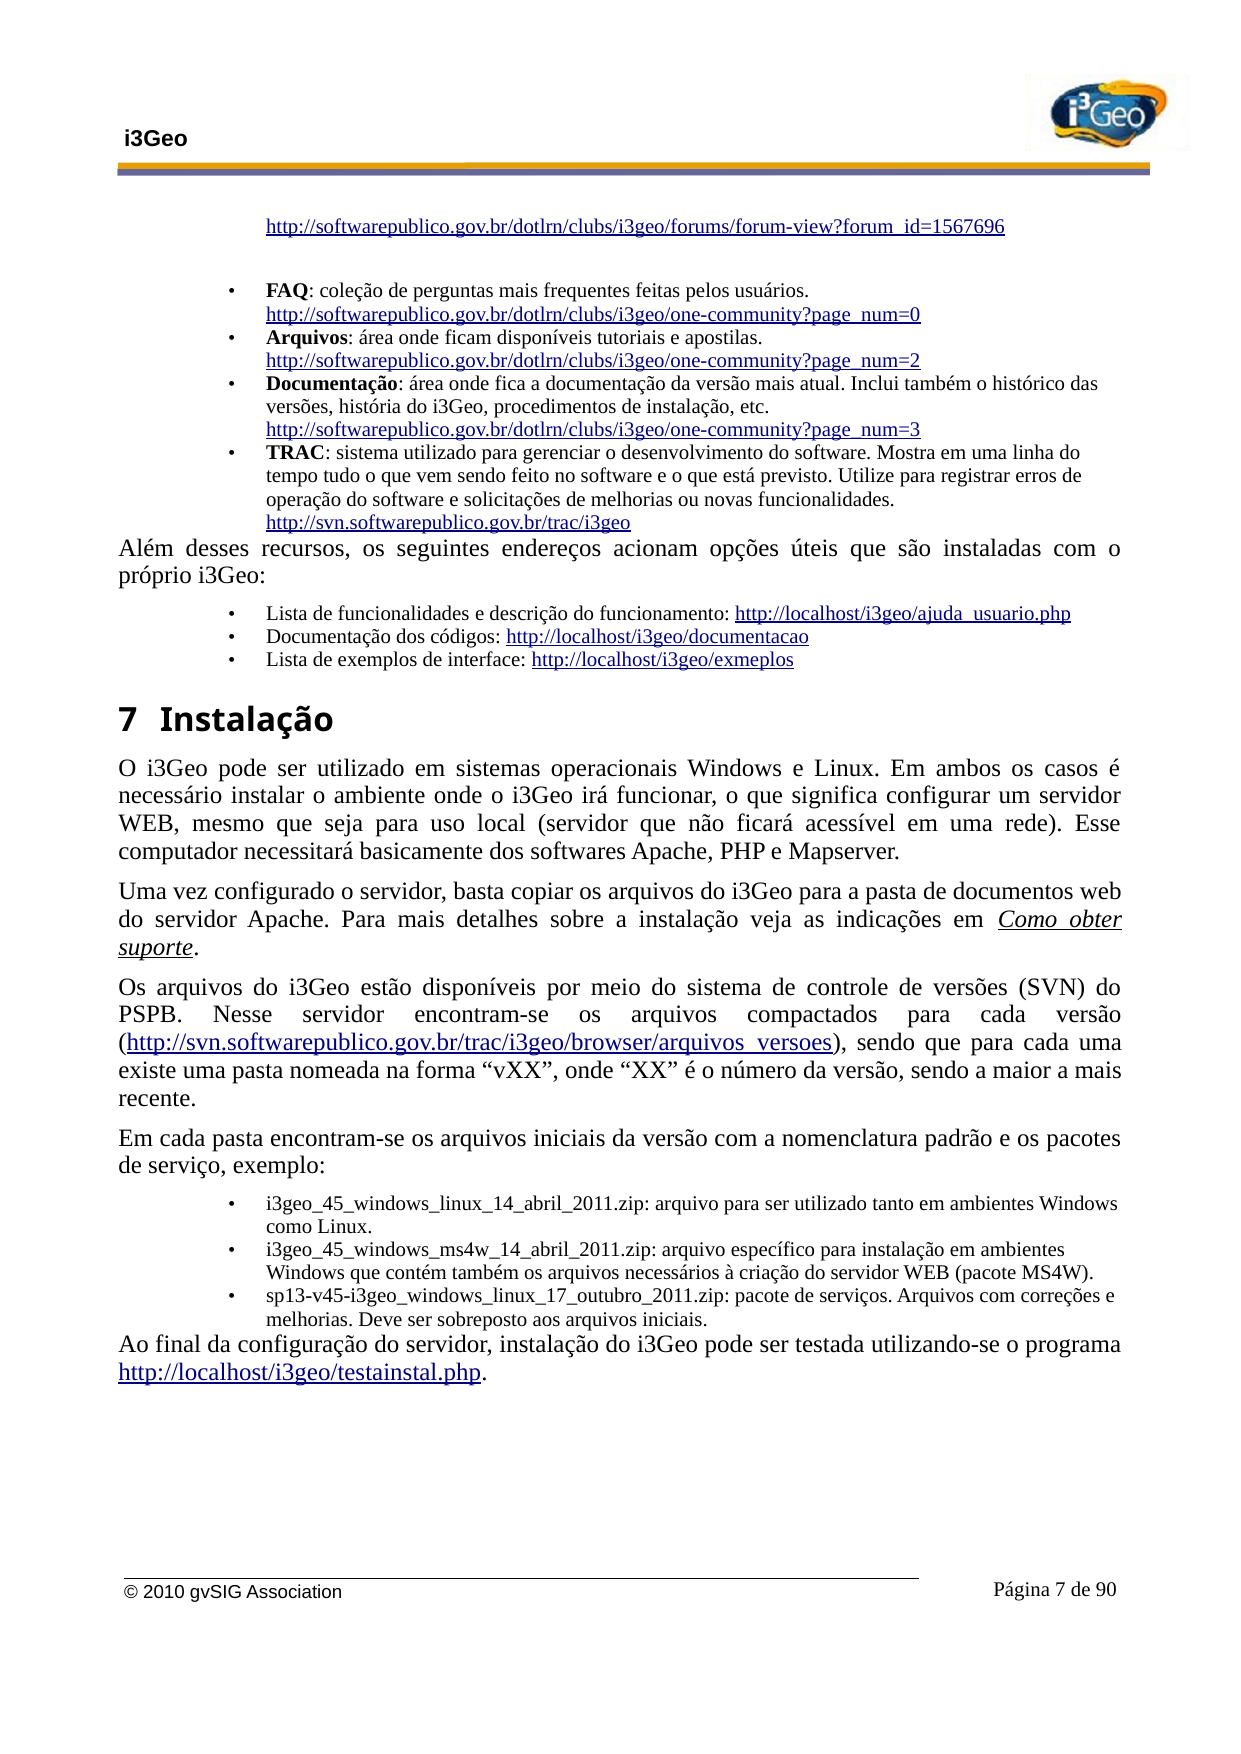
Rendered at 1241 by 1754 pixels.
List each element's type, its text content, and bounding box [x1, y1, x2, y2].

list http://softwarepublico.gov.br/dotlrn/clubs/i3geo/forums/forum-view?forum_id=1567696 [228, 214, 1122, 238]
list TRAC: sistema utilizado para gerenciar o desenvolvimento do software. Mostra em uma linha do tempo tudo o que vem sendo feito no software e o que está previsto. Utilize para registrar erros de operação do software e solicitações de melhorias ou novas funcionalidades. http://svn.softwarepublico.gov.br/trac/i3geo [228, 441, 1122, 534]
text Ao final da configuração do servidor, instalação do i3Geo pode ser testada utilizando-se o programa http://localhost/i3geo/testainstal.php. [118, 1331, 1122, 1386]
list FAQ: coleção de perguntas mais frequentes feitas pelos usuários. http://softwarepublico.gov.br/dotlrn/clubs/i3geo/one-community?page_num=0 [228, 279, 1122, 326]
list Lista de funcionalidades e descrição do funcionamento: http://localhost/i3geo/ajuda_usuario.php [228, 602, 1122, 625]
text Em cada pasta encontram-se os arquivos iniciais da versão com a nomenclatura padrão e os pacotes de serviço, exemplo: [118, 1124, 1122, 1179]
subtitle Instalação [118, 696, 1122, 741]
text O i3Geo pode ser utilizado em sistemas operacionais Windows e Linux. Em ambos os casos é necessário instalar o ambiente onde o i3Geo irá funcionar, o que significa configurar um servidor WEB, mesmo que seja para uso local (servidor que não ficará acessível em uma rede). Esse computador necessitará basicamente dos softwares Apache, PHP e Mapserver. [118, 754, 1122, 865]
list Documentação: área onde fica a documentação da versão mais atual. Inclui também o histórico das versões, história do i3Geo, procedimentos de instalação, etc. http://softwarepublico.gov.br/dotlrn/clubs/i3geo/one-community?page_num=3 [228, 372, 1122, 441]
list sp13-v45-i3geo_windows_linux_17_outubro_2011.zip: pacote de serviços. Arquivos com correções e melhorias. Deve ser sobreposto aos arquivos iniciais. [228, 1284, 1122, 1331]
text Os arquivos do i3Geo estão disponíveis por meio do sistema de controle de versões (SVN) do PSPB. Nesse servidor encontram-se os arquivos compactados para cada versão (http://svn.softwarepublico.gov.br/trac/i3geo/browser/arquivos_versoes), sendo que para cada uma existe uma pasta nomeada na forma “vXX”, onde “XX” é o número da versão, sendo a maior a mais recente. [118, 973, 1122, 1111]
picture [1025, 74, 1191, 151]
list Documentação dos códigos: http://localhost/i3geo/documentacao [228, 625, 1122, 648]
list i3geo_45_windows_ms4w_14_abril_2011.zip: arquivo específico para instalação em ambientes Windows que contém também os arquivos necessários à criação do servidor WEB (pacote MS4W). [228, 1238, 1122, 1284]
text Uma vez configurado o servidor, basta copiar os arquivos do i3Geo para a pasta de documentos web do servidor Apache. Para mais detalhes sobre a instalação veja as indicações em Como obter suporte. [118, 877, 1122, 960]
text Além desses recursos, os seguintes endereços acionam opções úteis que são instaladas com o próprio i3Geo: [118, 534, 1122, 589]
list Arquivos: área onde ficam disponíveis tutoriais e apostilas. http://softwarepublico.gov.br/dotlrn/clubs/i3geo/one-community?page_num=2 [228, 326, 1122, 372]
list Lista de exemplos de interface: http://localhost/i3geo/exmeplos [228, 648, 1122, 671]
list i3geo_45_windows_linux_14_abril_2011.zip: arquivo para ser utilizado tanto em ambientes Windows como Linux. [228, 1192, 1122, 1238]
